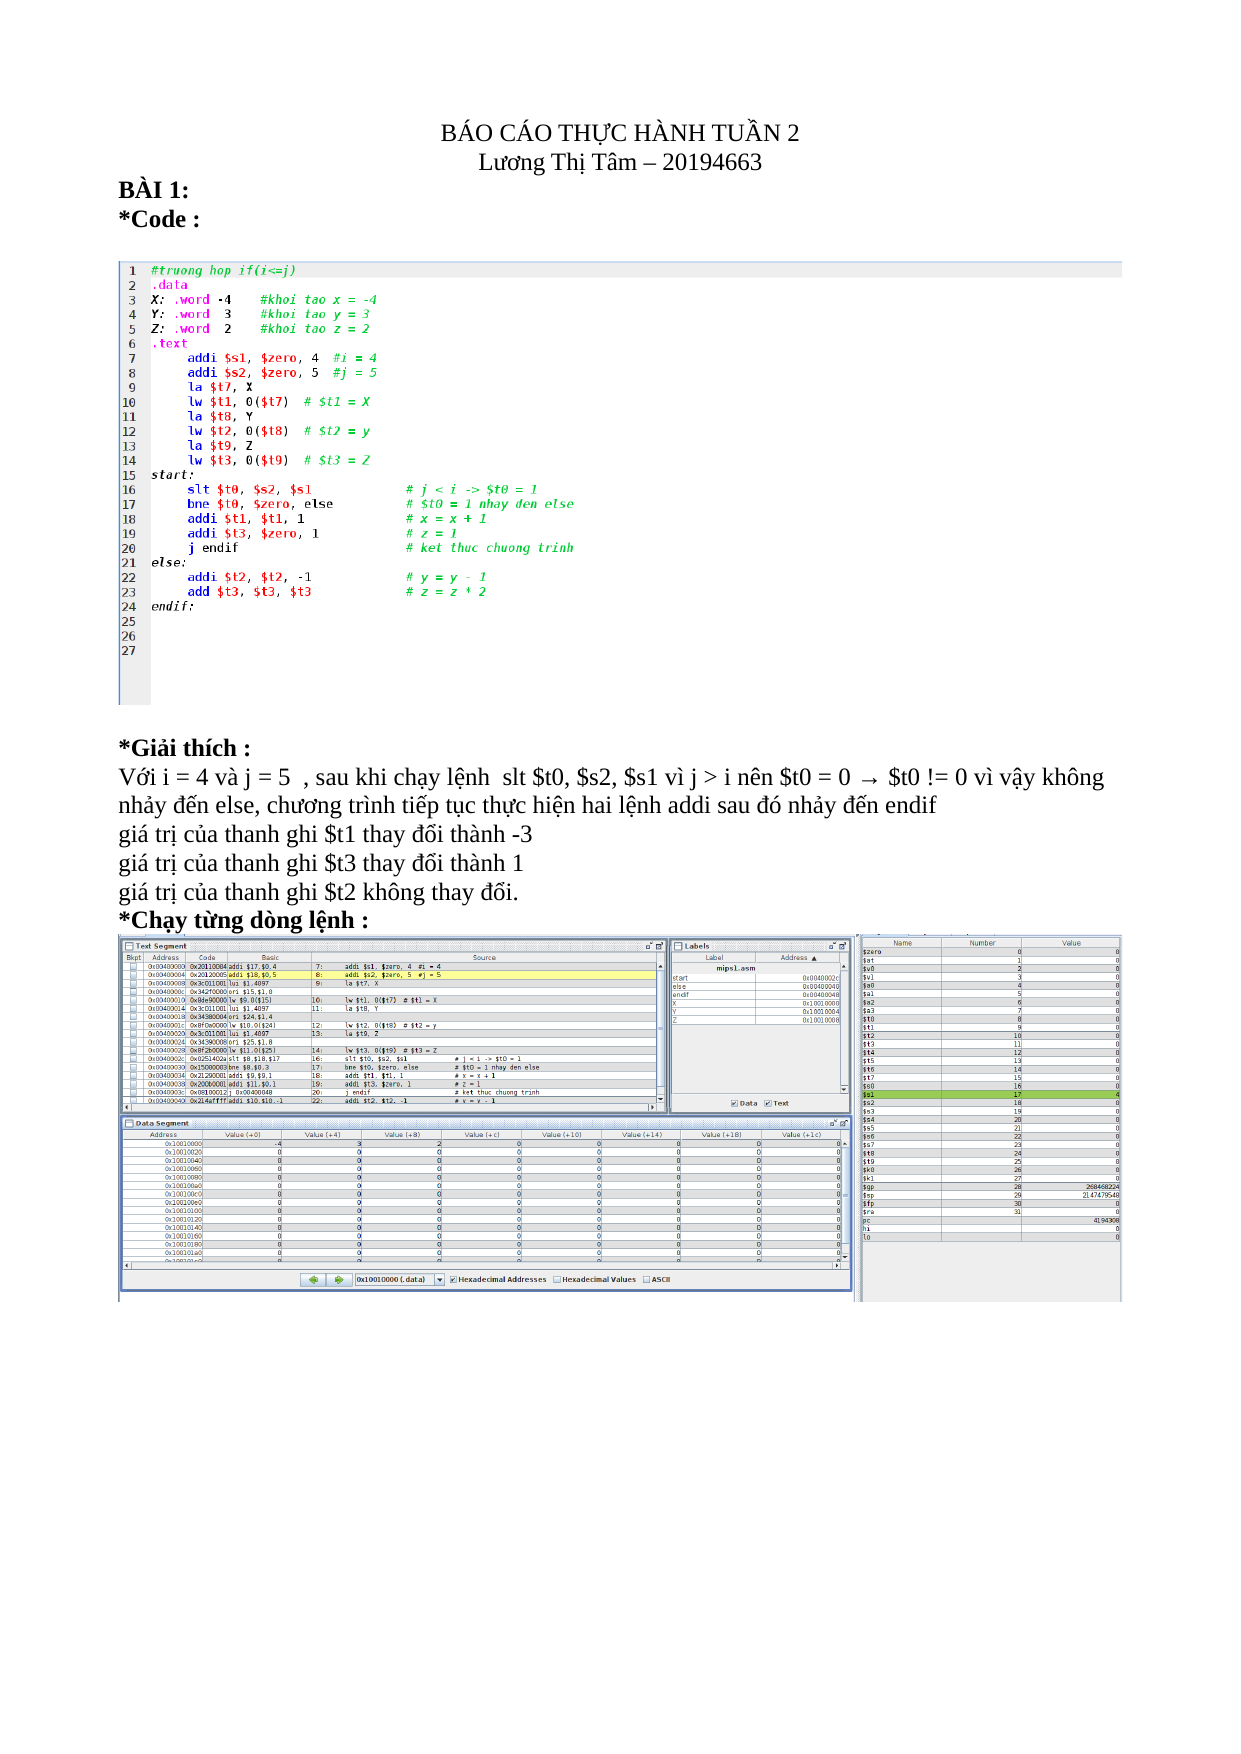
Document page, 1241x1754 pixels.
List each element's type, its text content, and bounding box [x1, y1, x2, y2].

text *Code : [118, 204, 1122, 233]
text BÁO CÁO THỰC HÀNH TUẦN 2 [118, 118, 1122, 147]
text giá trị của thanh ghi $t1 thay đổi thành -3 [118, 819, 1122, 848]
text giá trị của thanh ghi $t2 không thay đổi. [118, 877, 1122, 905]
picture [118, 934, 1123, 1302]
text giá trị của thanh ghi $t3 thay đổi thành 1 [118, 848, 1122, 877]
text *Giải thích : [118, 733, 1122, 762]
picture [118, 261, 1123, 705]
text BÀI 1: [118, 176, 1122, 204]
text Với i = 4 và j = 5 , sau khi chạy lệnh slt $t0, $s2, $s1 vì j > i nên $t0 = 0 → $t0 != 0 vì vậy không nhảy đến else, chương trình tiếp tục thực hiện hai lệnh addi sau đó nhảy đến endif [118, 762, 1122, 819]
text *Chạy từng dòng lệnh : [118, 905, 1122, 934]
text Lương Thị Tâm – 20194663 [118, 147, 1122, 176]
